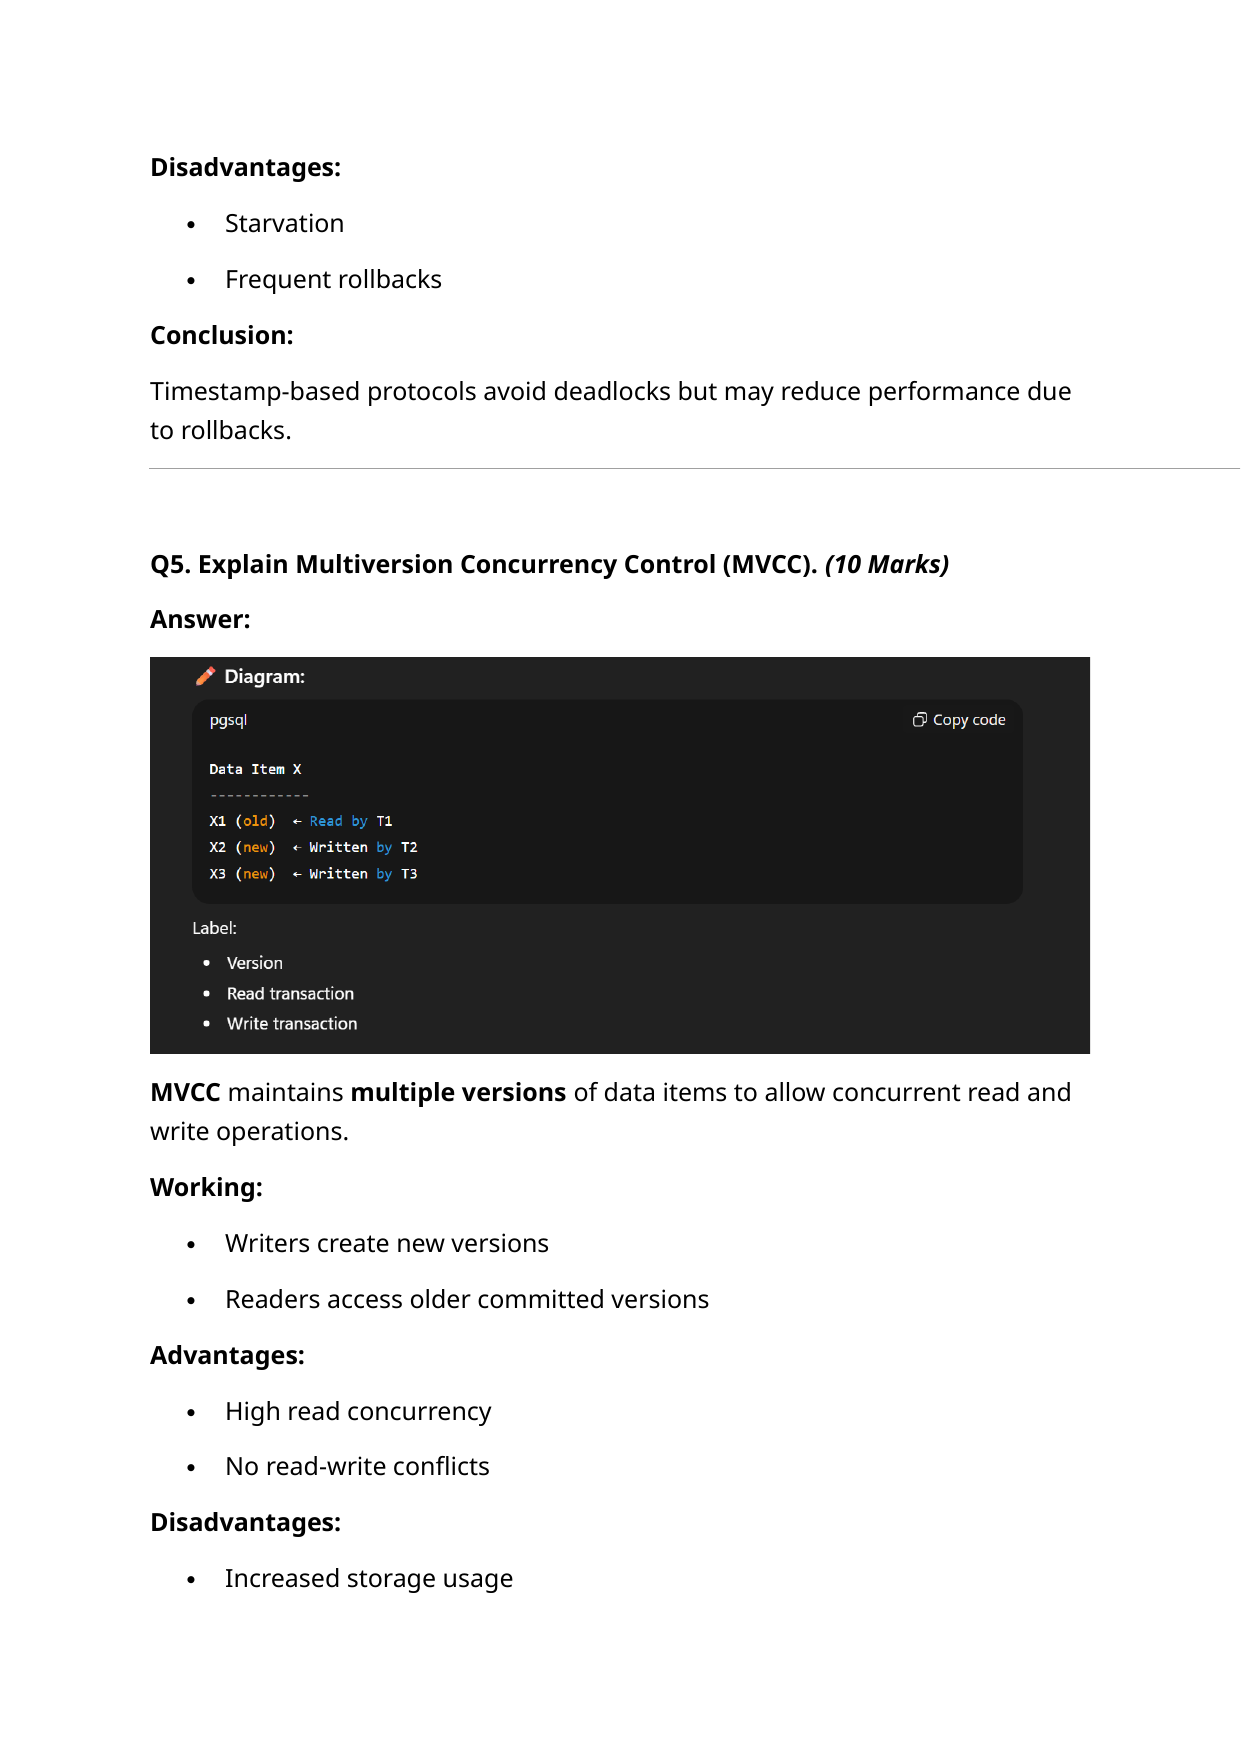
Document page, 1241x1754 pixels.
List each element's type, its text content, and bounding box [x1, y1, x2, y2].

list No read-write conflicts [187, 1449, 1090, 1483]
text Advantages: [150, 1337, 1090, 1371]
list Increased storage usage [187, 1561, 1090, 1595]
text MVCC maintains multiple versions of data items to allow concurrent read and write operations. [150, 1075, 1090, 1148]
text Working: [150, 1170, 1090, 1204]
list Writers create new versions [187, 1226, 1090, 1260]
list Frequent rollbacks [187, 262, 1090, 296]
list Readers access older committed versions [187, 1282, 1090, 1316]
text Disadvantages: [150, 1505, 1090, 1539]
list Starvation [187, 206, 1090, 240]
text Q5. Explain Multiversion Concurrency Control (MVCC). (10 Marks) [150, 546, 1090, 580]
text Timestamp-based protocols avoid deadlocks but may reduce performance due to rollbacks. [150, 373, 1090, 447]
text Conclusion: [150, 317, 1090, 352]
list High read concurrency [187, 1393, 1090, 1427]
text Disadvantages: [150, 150, 1090, 184]
text Answer: [150, 602, 1090, 636]
